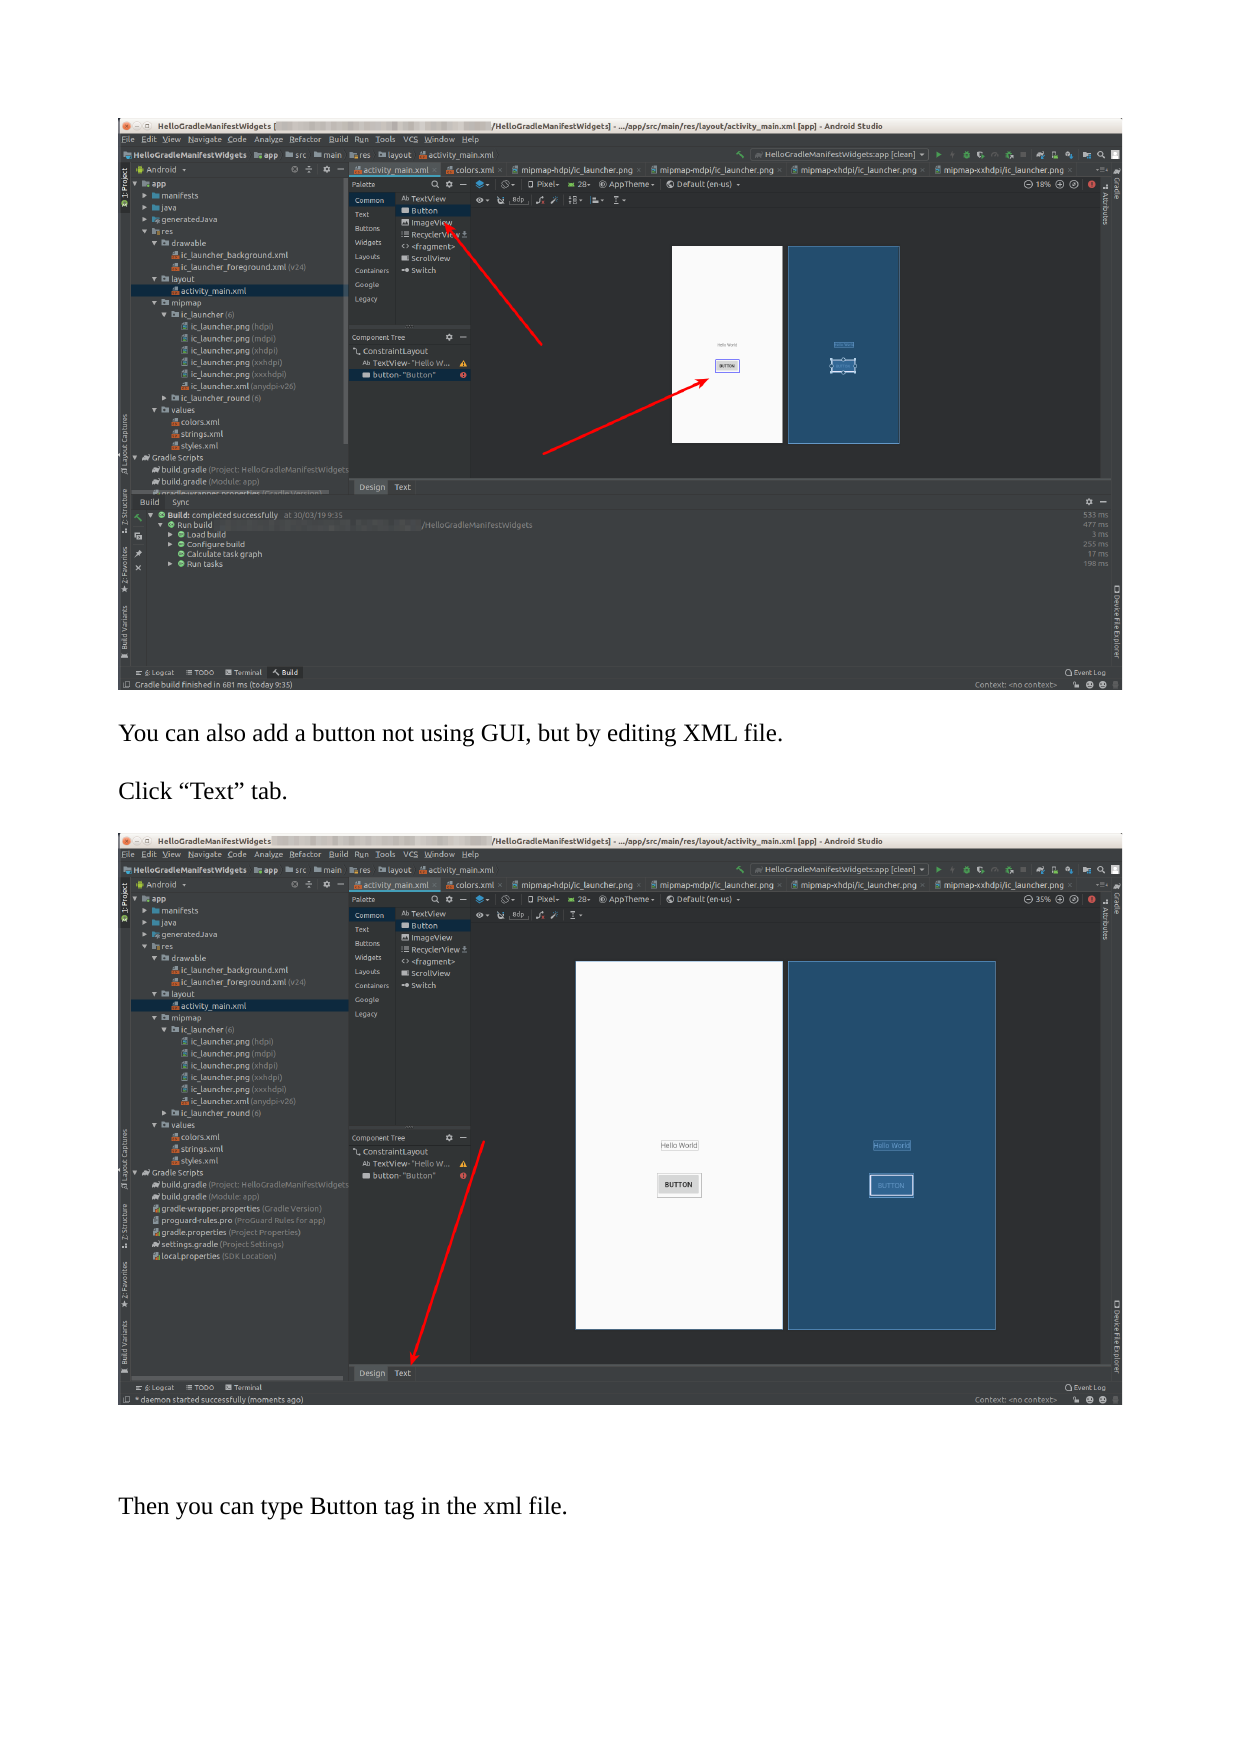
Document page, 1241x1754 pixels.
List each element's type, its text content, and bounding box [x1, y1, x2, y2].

text Click “Text” tab. [118, 776, 1122, 804]
text You can also add a button not using GUI, but by editing XML file. [118, 718, 1122, 747]
picture [118, 833, 1123, 1405]
text Then you can type Button tag in the xml file. [118, 1491, 1122, 1520]
picture [118, 118, 1123, 690]
